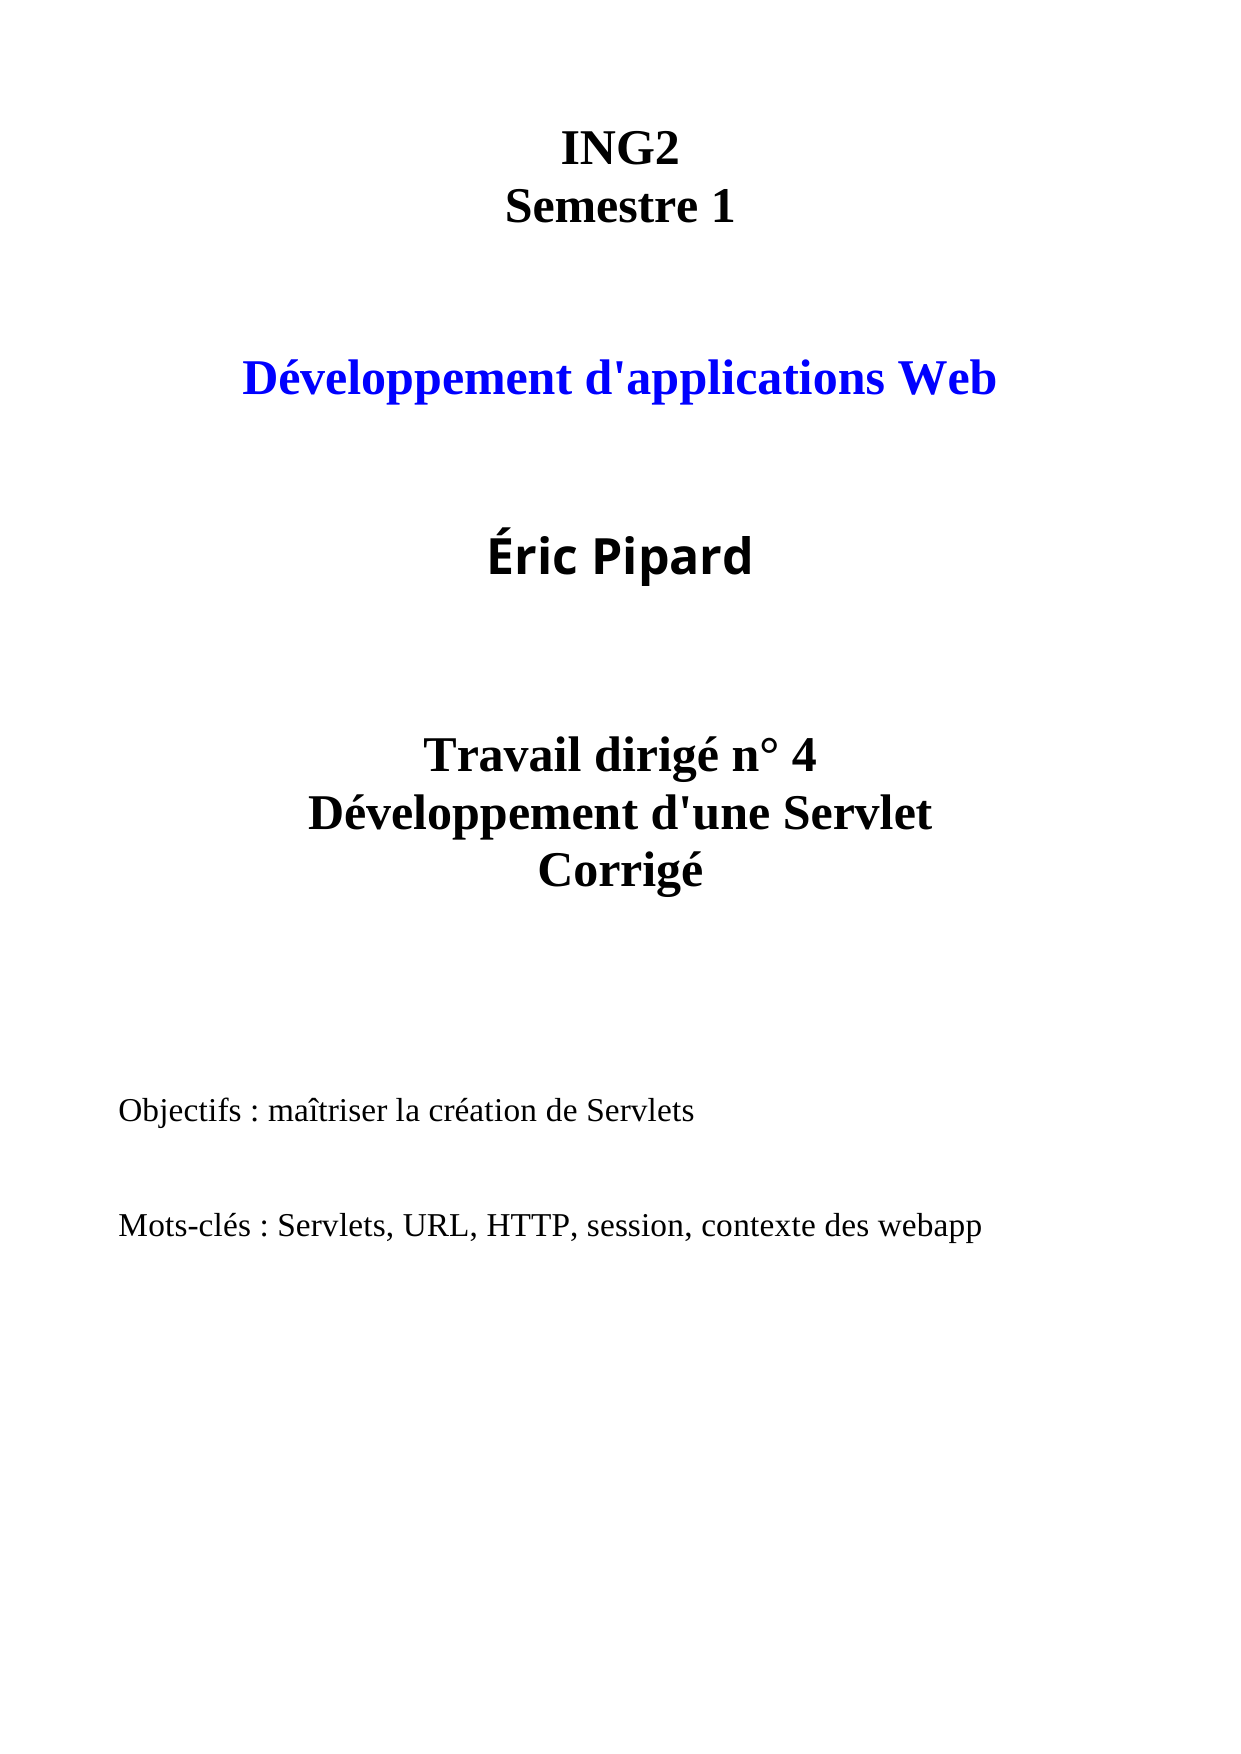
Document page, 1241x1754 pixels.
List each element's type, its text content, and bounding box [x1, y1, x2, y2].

text Travail dirigé n° 4 [118, 725, 1122, 783]
text Objectifs : maîtriser la création de Servlets [118, 1090, 1122, 1128]
text Éric Pipard [118, 521, 1122, 589]
text Corrigé [118, 840, 1122, 898]
text Semestre 1 [118, 176, 1122, 233]
text Mots-clés : Servlets, URL, HTTP, session, contexte des webapp [118, 1205, 1122, 1244]
text Développement d'applications Web [118, 348, 1122, 406]
text Développement d'une Servlet [118, 783, 1122, 840]
text ING2 [118, 118, 1122, 176]
